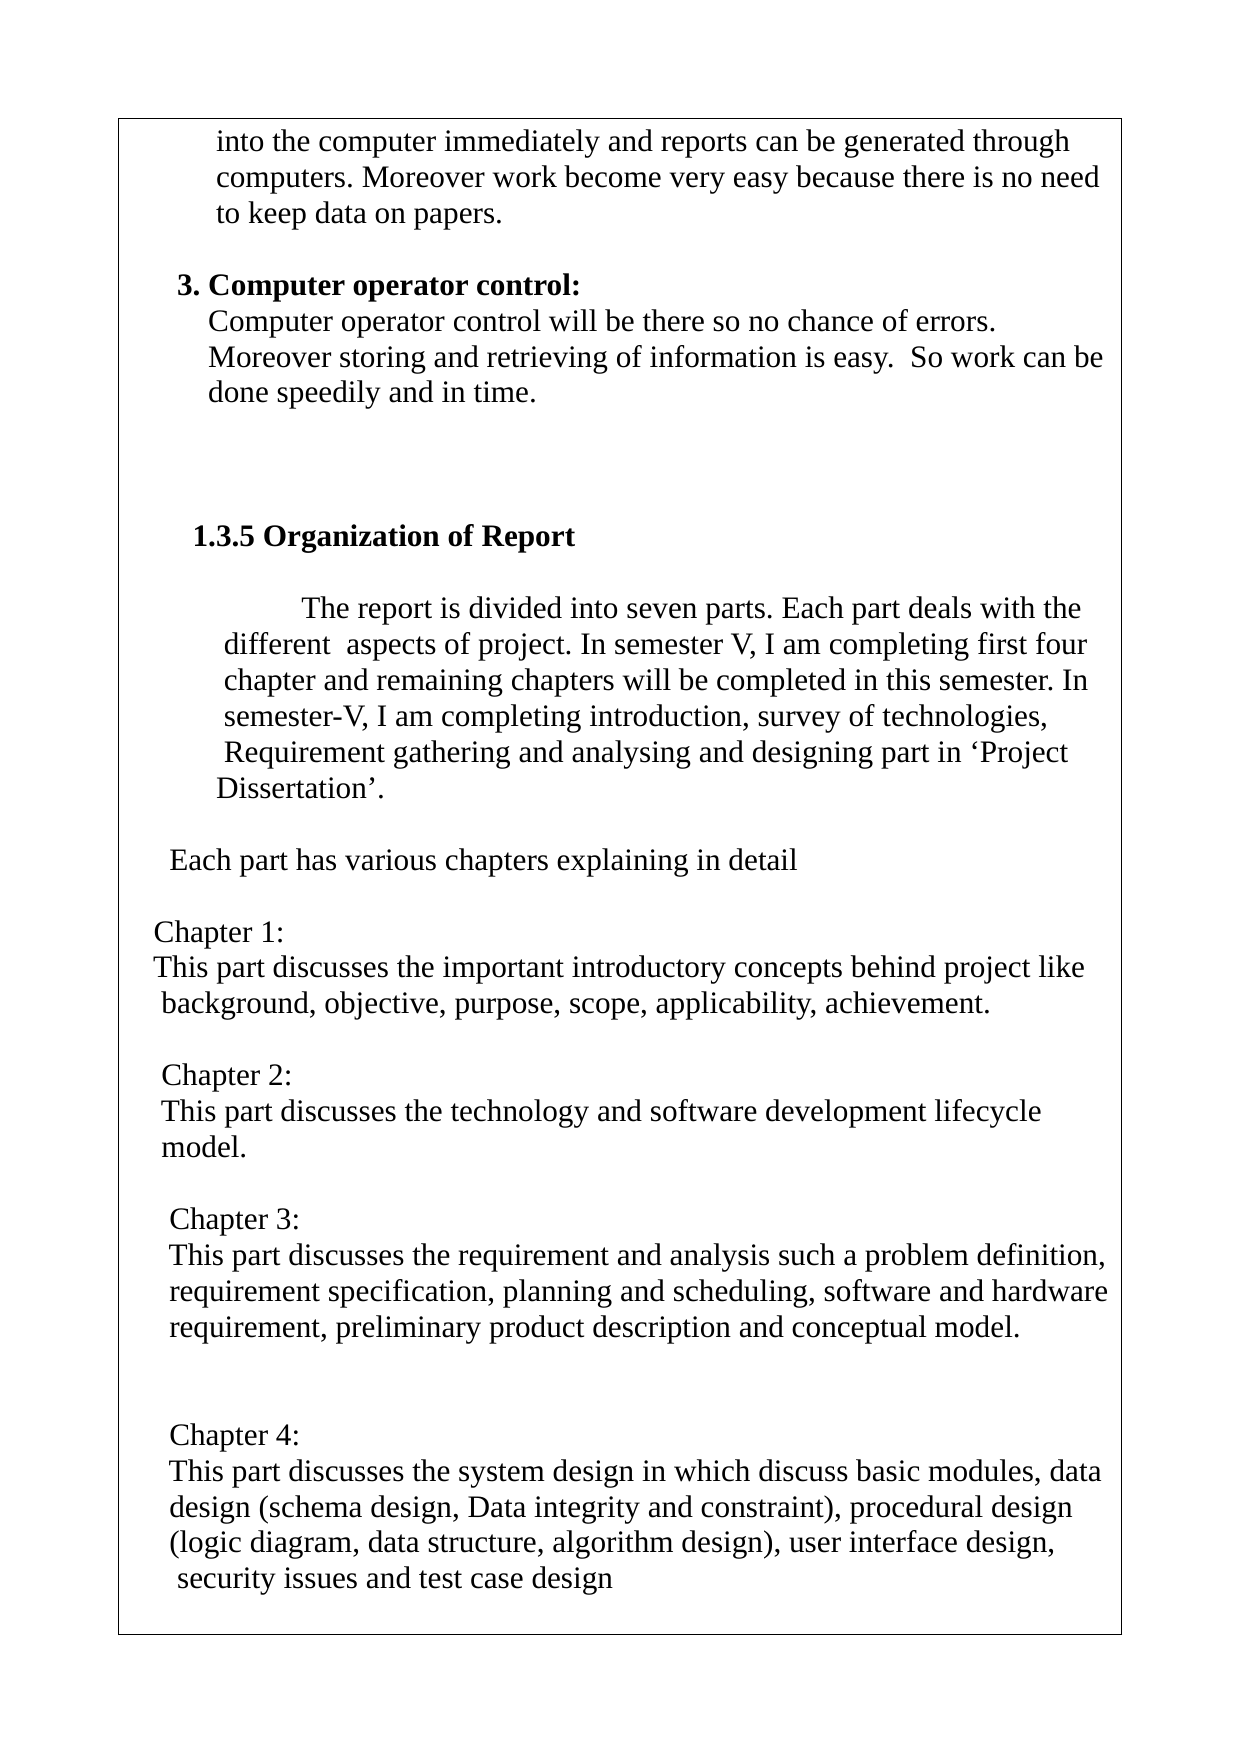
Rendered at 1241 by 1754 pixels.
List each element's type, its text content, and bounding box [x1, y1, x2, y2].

text different aspects of project. In semester V, I am completing first four [122, 625, 1118, 661]
text Chapter 4: [122, 1416, 1118, 1452]
text This part discusses the requirement and analysis such a problem definition, [122, 1236, 1118, 1272]
text Moreover storing and retrieving of information is easy. So work can be [122, 338, 1118, 374]
text computers. Moreover work become very easy because there is no need [122, 158, 1118, 194]
text chapter and remaining chapters will be completed in this semester. In [122, 661, 1118, 697]
text Requirement gathering and analysing and designing part in ‘Project [122, 733, 1118, 769]
text Chapter 3: [122, 1200, 1118, 1236]
text This part discusses the technology and software development lifecycle [122, 1092, 1118, 1128]
text 1.3.5 Organization of Report [122, 517, 1118, 553]
text Chapter 1: [122, 913, 1118, 949]
text model. [122, 1128, 1118, 1164]
text background, objective, purpose, scope, applicability, achievement. [122, 985, 1118, 1021]
text Each part has various chapters explaining in detail [122, 841, 1118, 877]
text semester-V, I am completing introduction, survey of technologies, [122, 697, 1118, 733]
text done speedily and in time. [122, 374, 1118, 410]
text This part discusses the important introductory concepts behind project like [122, 949, 1118, 985]
text The report is divided into seven parts. Each part deals with the [122, 589, 1118, 625]
text security issues and test case design [122, 1560, 1118, 1596]
text Computer operator control will be there so no chance of errors. [122, 302, 1118, 338]
text requirement specification, planning and scheduling, software and hardware [122, 1272, 1118, 1308]
text requirement, preliminary product description and conceptual model. [122, 1308, 1118, 1344]
text Dissertation’. [122, 769, 1118, 805]
text 3. Computer operator control: [122, 266, 1118, 302]
text into the computer immediately and reports can be generated through [122, 122, 1118, 158]
text (logic diagram, data structure, algorithm design), user interface design, [122, 1524, 1118, 1560]
text design (schema design, Data integrity and constraint), procedural design [122, 1488, 1118, 1524]
text Chapter 2: [122, 1057, 1118, 1092]
text to keep data on papers. [122, 194, 1118, 230]
text This part discusses the system design in which discuss basic modules, data [122, 1452, 1118, 1488]
